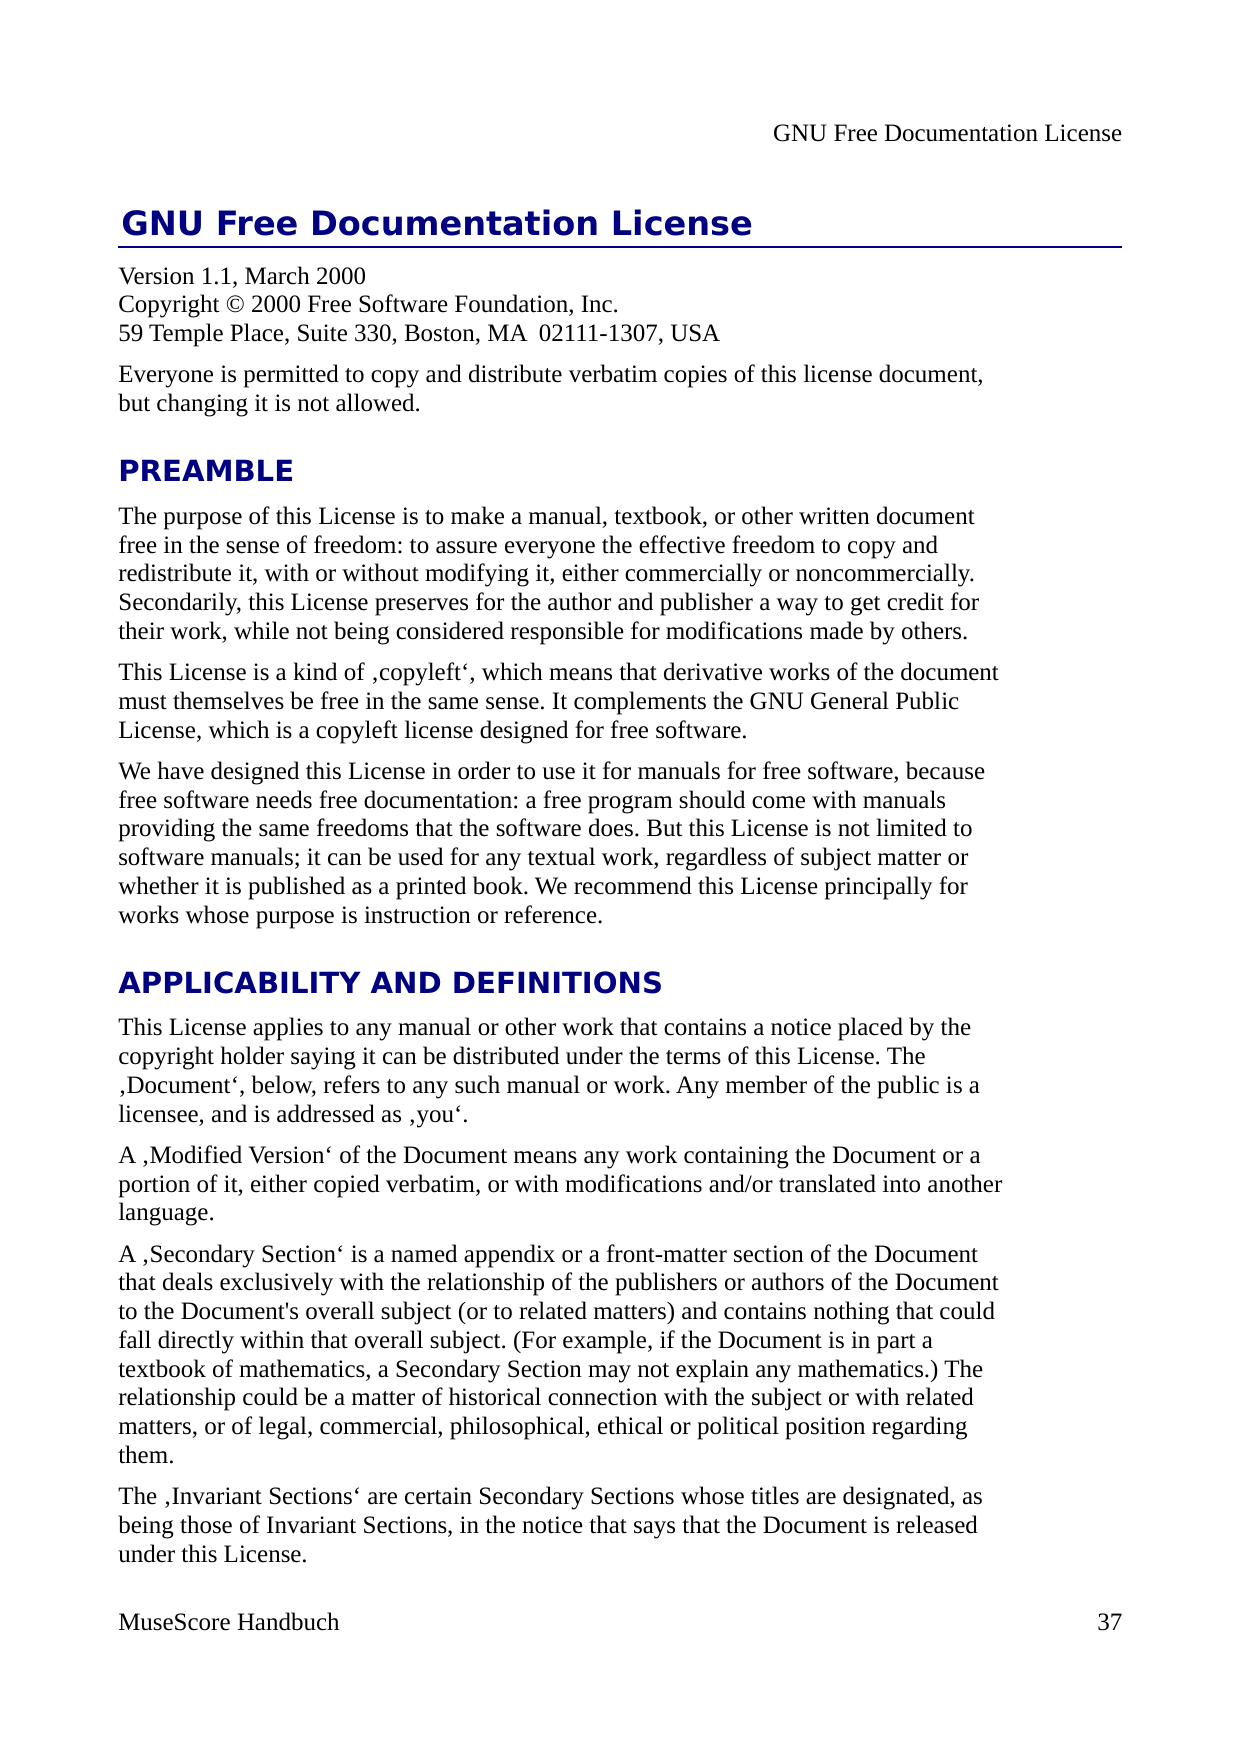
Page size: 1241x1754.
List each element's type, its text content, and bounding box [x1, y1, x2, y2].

text The ‚Invariant Sections‘ are certain Secondary Sections whose titles are designated, as being those of Invariant Sections, in the notice that says that the Document is released under this License. [118, 1481, 1004, 1567]
text A ‚Secondary Section‘ is a named appendix or a front-matter section of the Document that deals exclusively with the relationship of the publishers or authors of the Document to the Document's overall subject (or to related matters) and contains nothing that could fall directly within that overall subject. (For example, if the Document is in part a textbook of mathematics, a Secondary Section may not explain any mathematics.) The relationship could be a matter of historical connection with the subject or with related matters, or of legal, commercial, philosophical, ethical or political position regarding them. [118, 1239, 1004, 1469]
subtitle PREAMBLE [118, 454, 1122, 488]
text A ‚Modified Version‘ of the Document means any work containing the Document or a portion of it, either copied verbatim, or with modifications and/or translated into another language. [118, 1140, 1004, 1226]
text Version 1.1, March 2000 Copyright © 2000 Free Software Foundation, Inc. 59 Temple Place, Suite 330, Boston, MA 02111-1307, USA [118, 261, 1004, 347]
text Everyone is permitted to copy and distribute verbatim copies of this license document, but changing it is not allowed. [118, 359, 1004, 417]
subtitle APPLICABILITY AND DEFINITIONS [118, 966, 1122, 1000]
text The purpose of this License is to make a manual, textbook, or other written document free in the sense of freedom: to assure everyone the effective freedom to copy and redistribute it, with or without modifying it, either commercially or noncommercially. Secondarily, this License preserves for the author and publisher a way to get credit for their work, while not being considered responsible for modifications made by others. [118, 501, 1004, 645]
subtitle GNU Free Documentation License [118, 201, 1122, 246]
text This License is a kind of ‚copyleft‘, which means that derivative works of the document must themselves be free in the same sense. It complements the GNU General Public License, which is a copyleft license designed for free software. [118, 657, 1004, 743]
text We have designed this License in order to use it for manuals for free software, because free software needs free documentation: a free program should come with manuals providing the same freedoms that the software does. But this License is not limited to software manuals; it can be used for any textual work, regardless of subject matter or whether it is published as a printed book. We recommend this License principally for works whose purpose is instruction or reference. [118, 756, 1004, 928]
text This License applies to any manual or other work that contains a notice placed by the copyright holder saying it can be distributed under the terms of this License. The ‚Document‘, below, refers to any such manual or work. Any member of the public is a licensee, and is addressed as ‚you‘. [118, 1012, 1004, 1127]
